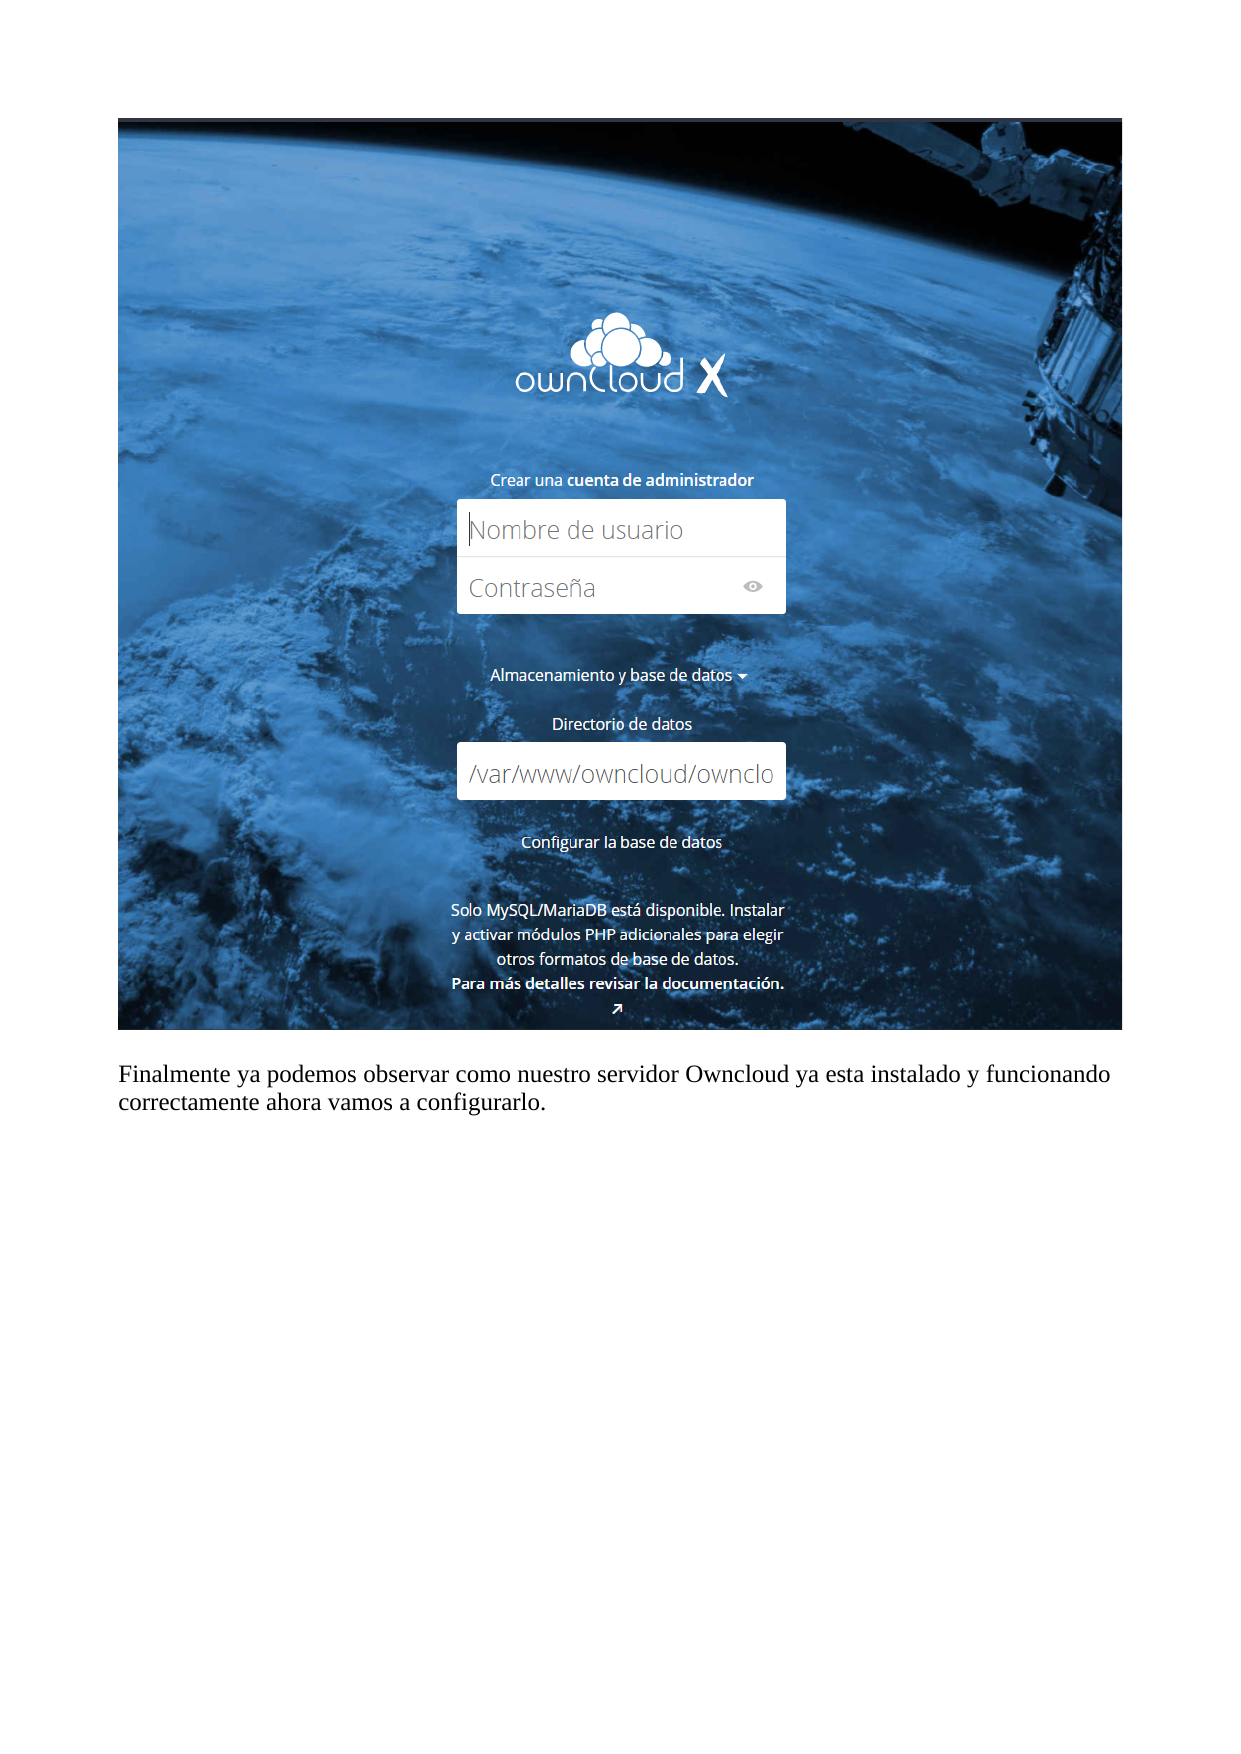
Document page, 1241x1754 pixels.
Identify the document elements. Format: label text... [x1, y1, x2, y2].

text Finalmente ya podemos observar como nuestro servidor Owncloud ya esta instalado y funcionando correctamente ahora vamos a configurarlo. [118, 1059, 1122, 1116]
picture [118, 118, 1123, 1030]
